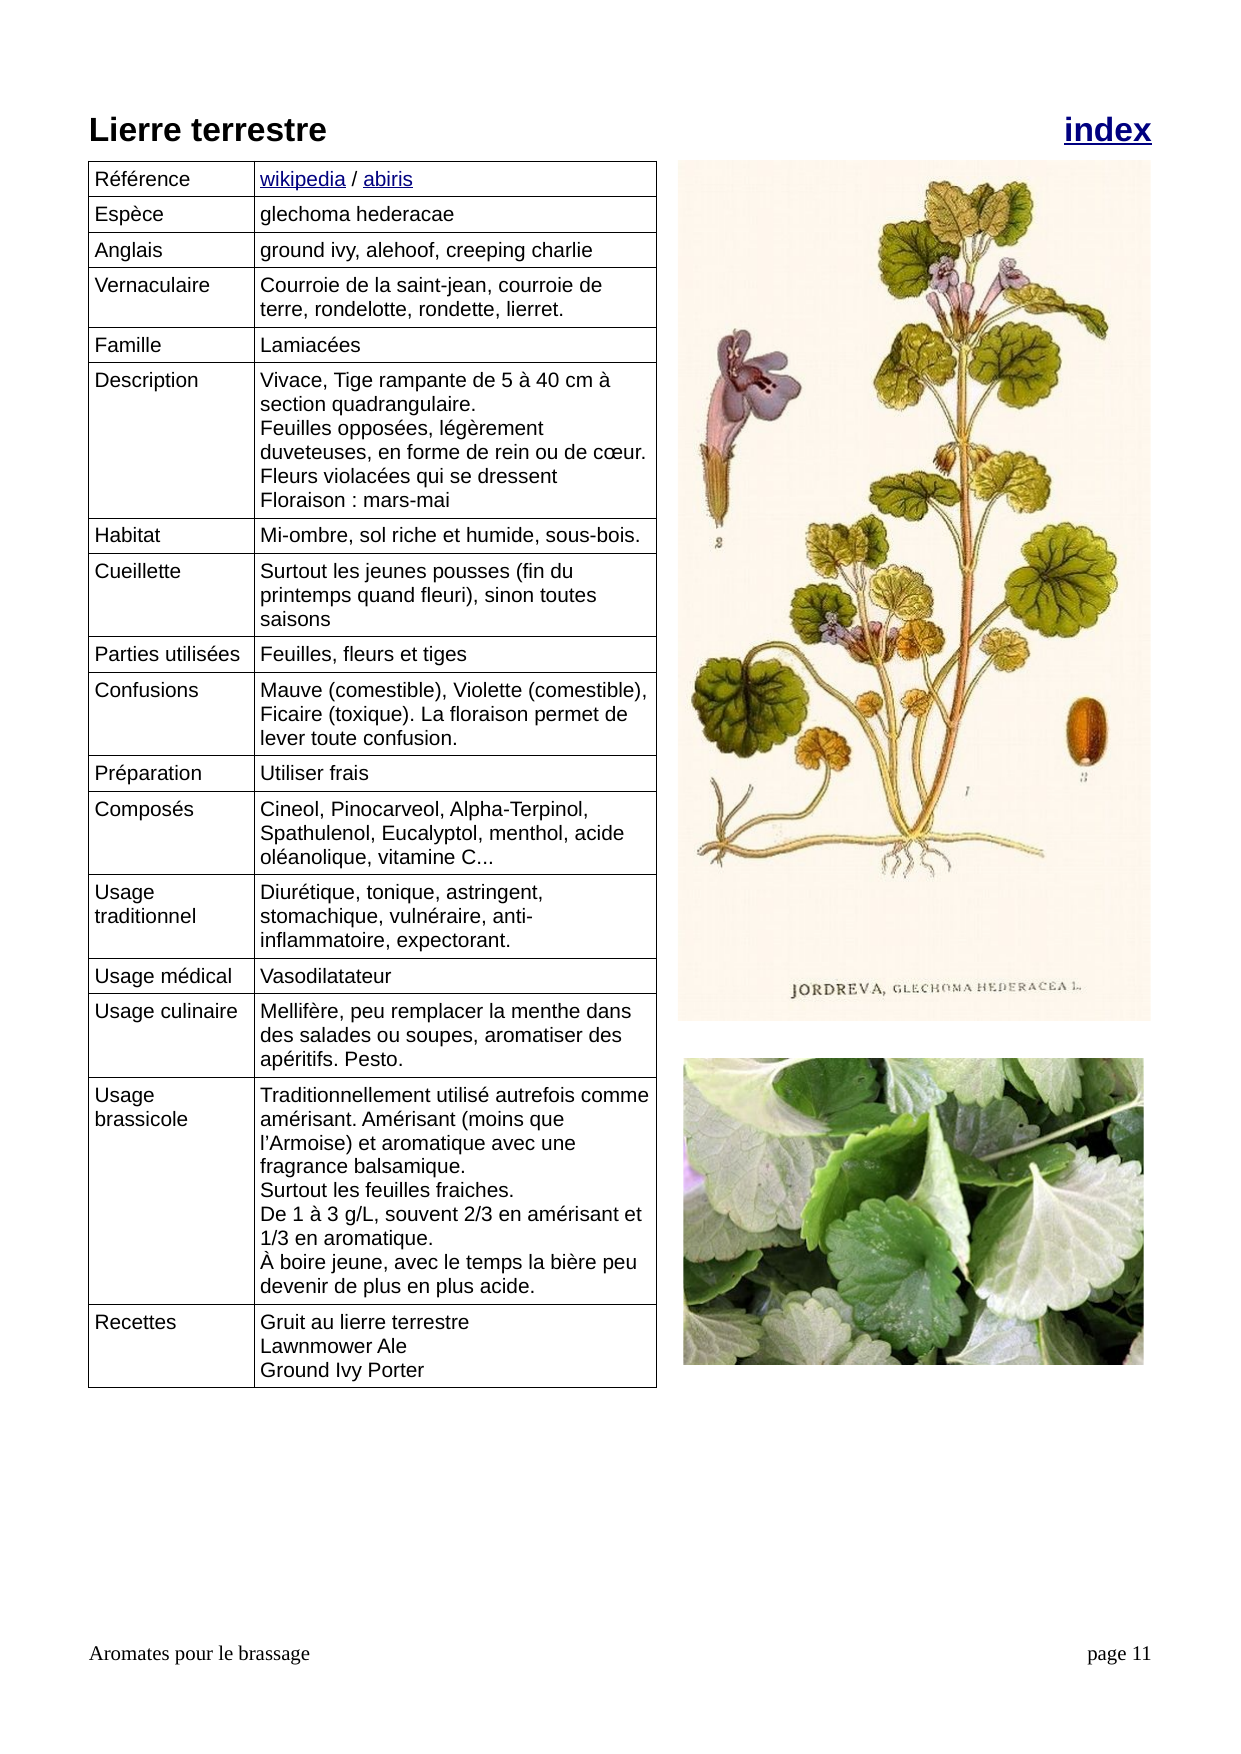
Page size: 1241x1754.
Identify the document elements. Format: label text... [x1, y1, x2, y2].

table_cell Préparation [89, 756, 254, 791]
table_cell Recettes [89, 1305, 254, 1387]
table_cell Vivace, Tige rampante de 5 à 40 cm à section quadrangulaire. Feuilles opposées, légèrement duveteuses, en forme de rein ou de cœur. Fleurs violacées qui se dressent Floraison : mars-mai [255, 363, 656, 517]
table_cell Cueillette [89, 554, 254, 636]
table_cell Parties utilisées [89, 637, 254, 672]
table_cell Description [89, 363, 254, 517]
table_cell Famille [89, 328, 254, 362]
table_cell Confusions [89, 673, 254, 755]
table_cell Surtout les jeunes pousses (fin du printemps quand fleuri), sinon toutes saisons [255, 554, 656, 636]
table_cell Mi-ombre, sol riche et humide, sous-bois. [255, 519, 656, 553]
table_cell Usage traditionnel [89, 875, 254, 958]
picture [683, 1058, 1144, 1365]
table_cell Habitat [89, 519, 254, 553]
table_cell Vasodilatateur [255, 959, 656, 993]
table_cell Utiliser frais [255, 756, 656, 791]
table_cell Lamiacées [255, 328, 656, 362]
picture [677, 160, 1151, 1021]
table_cell Cineol, Pinocarveol, Alpha-Terpinol, Spathulenol, Eucalyptol, menthol, acide oléanolique, vitamine C... [255, 792, 656, 874]
table_cell Composés [89, 792, 254, 874]
table_cell Usage brassicole [89, 1078, 254, 1304]
table_cell Usage médical [89, 959, 254, 993]
table_cell glechoma hederacae [255, 197, 656, 232]
table_cell ground ivy, alehoof, creeping charlie [255, 233, 656, 267]
table_cell Mauve (comestible), Violette (comestible), Ficaire (toxique). La floraison permet de lever toute confusion. [255, 673, 656, 755]
table_cell Feuilles, fleurs et tiges [255, 637, 656, 672]
table_cell Vernaculaire [89, 268, 254, 327]
table_cell Traditionnellement utilisé autrefois comme amérisant. Amérisant (moins que l’Armoise) et aromatique avec une fragrance balsamique. Surtout les feuilles fraiches. De 1 à 3 g/L, souvent 2/3 en amérisant et 1/3 en aromatique. À boire jeune, avec le temps la bière peu devenir de plus en plus acide. [255, 1078, 656, 1304]
subtitle Lierre terrestre index [88, 109, 1152, 148]
table_header wikipedia / abiris [255, 162, 656, 196]
table_cell Courroie de la saint-jean, courroie de terre, rondelotte, rondette, lierret. [255, 268, 656, 327]
table_cell Diurétique, tonique, astringent, stomachique, vulnéraire, anti-inflammatoire, expectorant. [255, 875, 656, 958]
table_header Référence [89, 162, 254, 196]
table_cell Espèce [89, 197, 254, 232]
table_cell Gruit au lierre terrestre Lawnmower Ale Ground Ivy Porter [255, 1305, 656, 1387]
table_cell Mellifère, peu remplacer la menthe dans des salades ou soupes, aromatiser des apéritifs. Pesto. [255, 994, 656, 1077]
table_cell Anglais [89, 233, 254, 267]
table_cell Usage culinaire [89, 994, 254, 1077]
